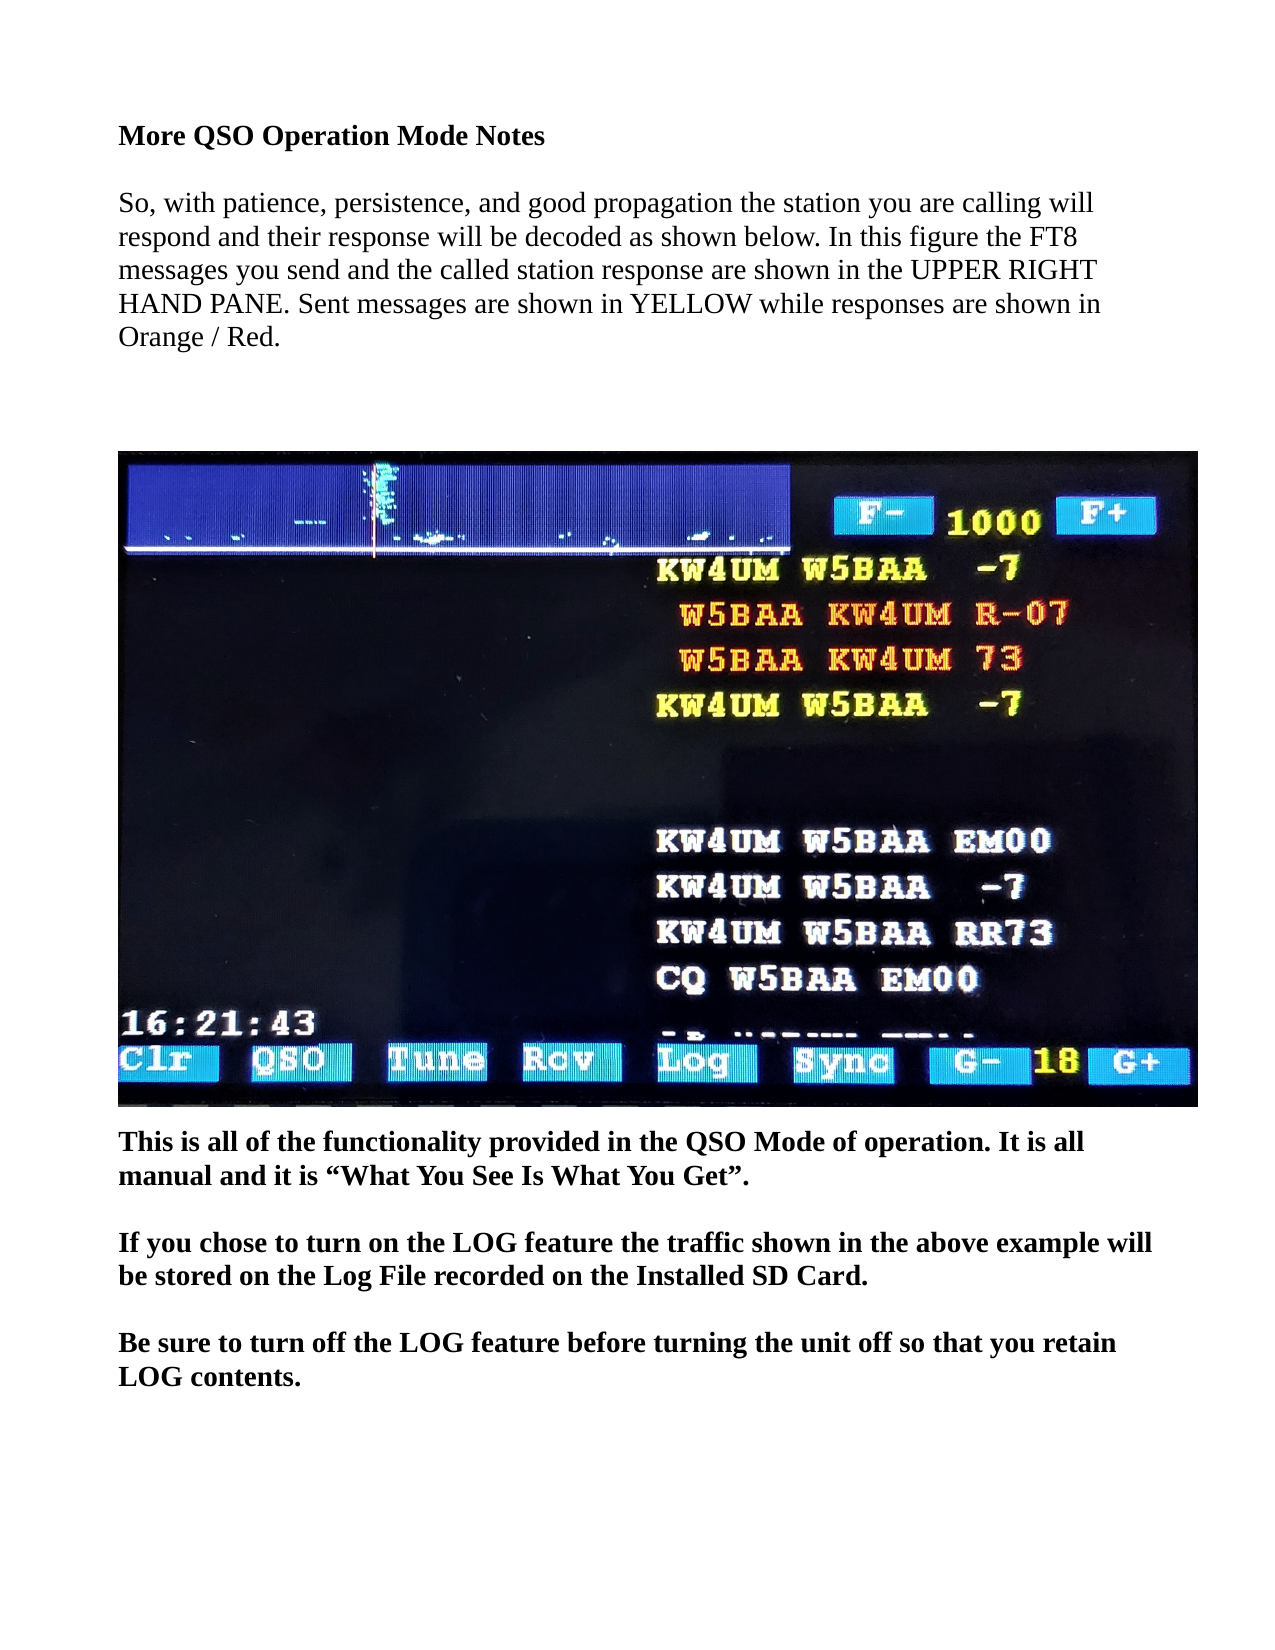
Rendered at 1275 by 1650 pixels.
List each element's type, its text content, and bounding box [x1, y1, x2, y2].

text This is all of the functionality provided in the QSO Mode of operation. It is all manual and it is “What You See Is What You Get”. [118, 1124, 1157, 1191]
text So, with patience, persistence, and good propagation the station you are calling will respond and their response will be decoded as shown below. In this figure the FT8 messages you send and the called station response are shown in the UPPER RIGHT HAND PANE. Sent messages are shown in YELLOW while responses are shown in Orange / Red. [118, 185, 1157, 353]
text Be sure to turn off the LOG feature before turning the unit off so that you retain LOG contents. [118, 1326, 1157, 1393]
text More QSO Operation Mode Notes [118, 118, 1157, 152]
text If you chose to turn on the LOG feature the traffic shown in the above example will be stored on the Log File recorded on the Installed SD Card. [118, 1225, 1157, 1292]
picture [118, 451, 1198, 1107]
